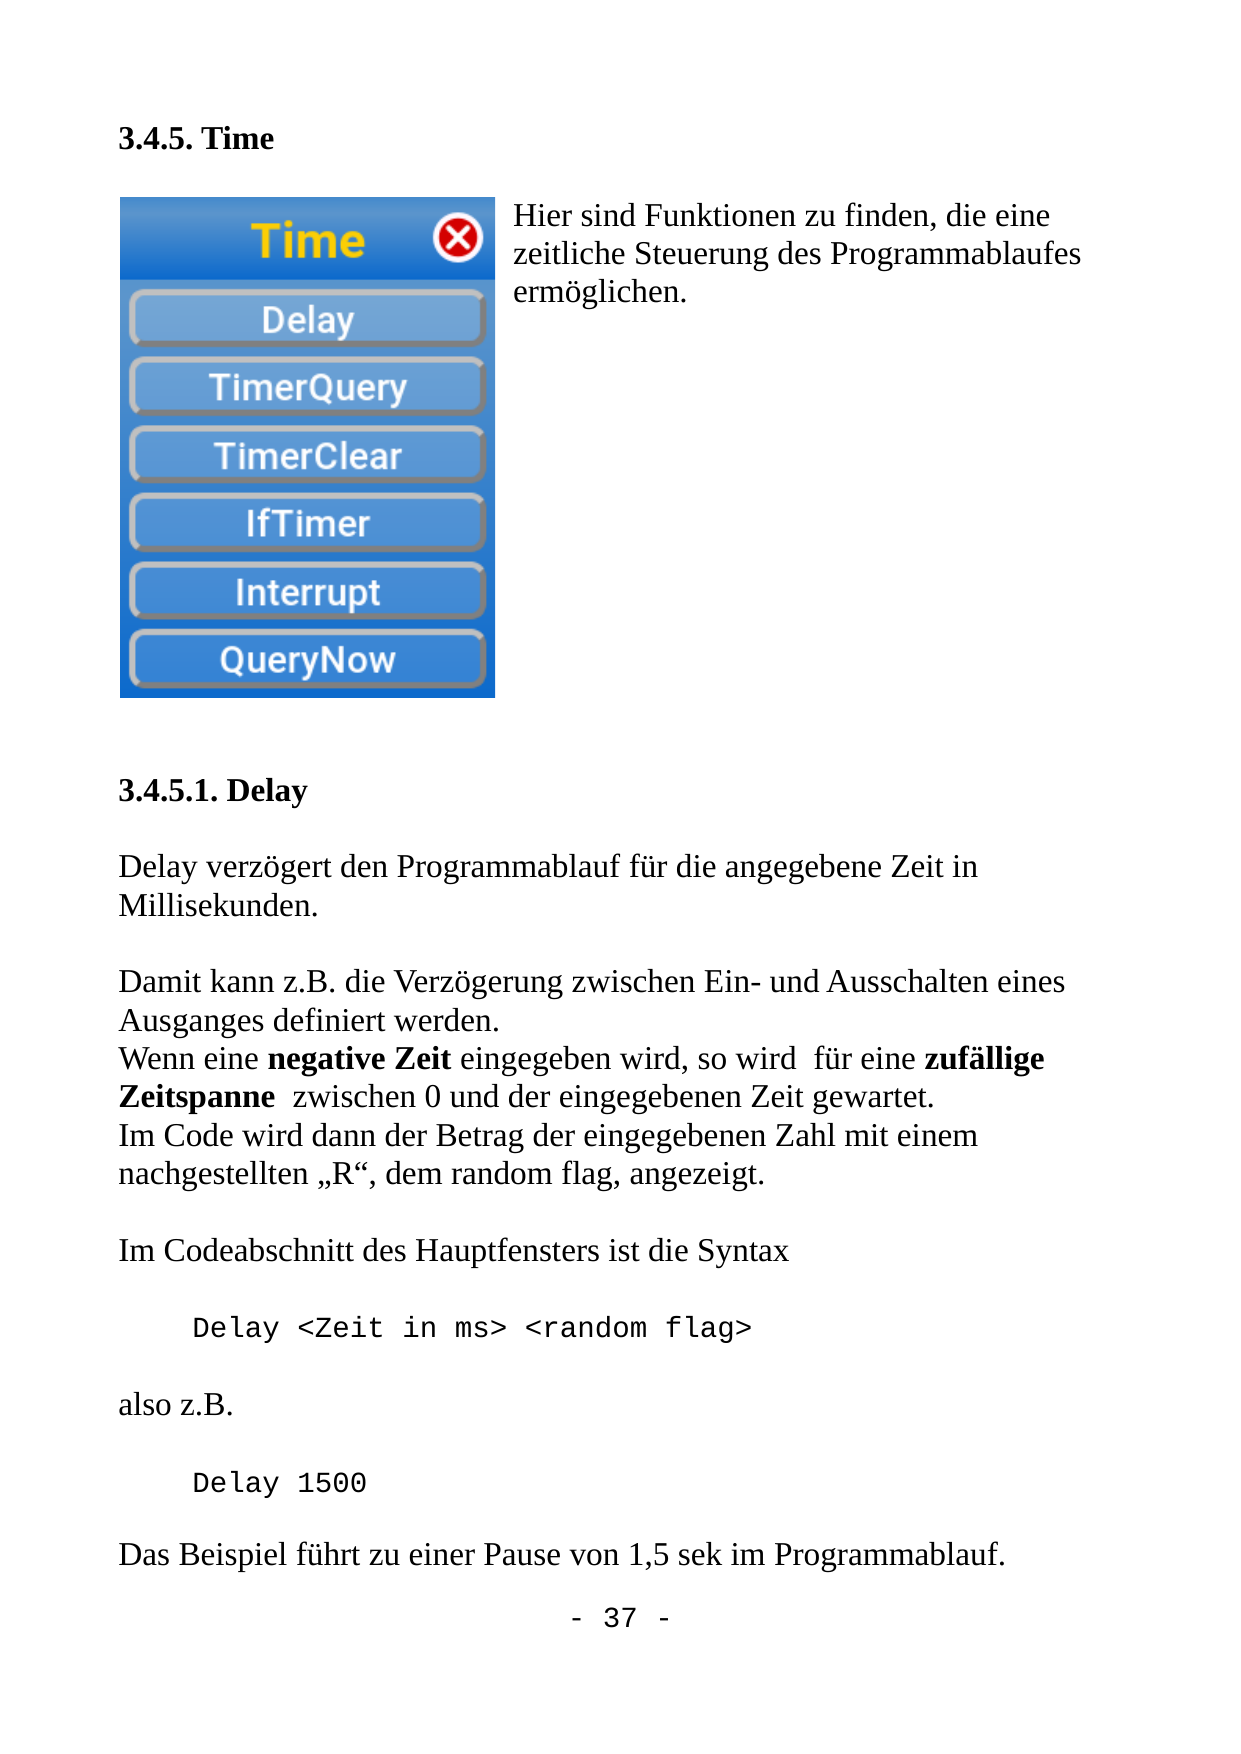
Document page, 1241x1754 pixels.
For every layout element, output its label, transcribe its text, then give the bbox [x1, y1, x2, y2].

text 3.4.5. Time [118, 118, 1122, 156]
text 3.4.5.1. Delay [118, 770, 1122, 808]
text Damit kann z.B. die Verzögerung zwischen Ein- und Ausschalten eines Ausganges definiert werden. [118, 961, 1122, 1038]
text Hier sind Funktionen zu finden, die eine zeitliche Steuerung des Programmablaufes ermöglichen. [118, 195, 1122, 310]
text Delay verzögert den Programmablauf für die angegebene Zeit in Millisekunden. [118, 846, 1122, 923]
text Wenn eine negative Zeit eingegeben wird, so wird für eine zufällige Zeitspanne zwischen 0 und der eingegebenen Zeit gewartet. [118, 1038, 1122, 1115]
text Delay <Zeit in ms> <random flag> [118, 1306, 1122, 1346]
picture [120, 197, 496, 698]
text Delay 1500 [118, 1461, 1122, 1501]
text Im Codeabschnitt des Hauptfensters ist die Syntax [118, 1230, 1122, 1268]
text Das Beispiel führt zu einer Pause von 1,5 sek im Programmablauf. [118, 1534, 1122, 1573]
text Im Code wird dann der Betrag der eingegebenen Zahl mit einem nachgestellten „R“, dem random flag, angezeigt. [118, 1115, 1122, 1191]
text also z.B. [118, 1385, 1122, 1423]
